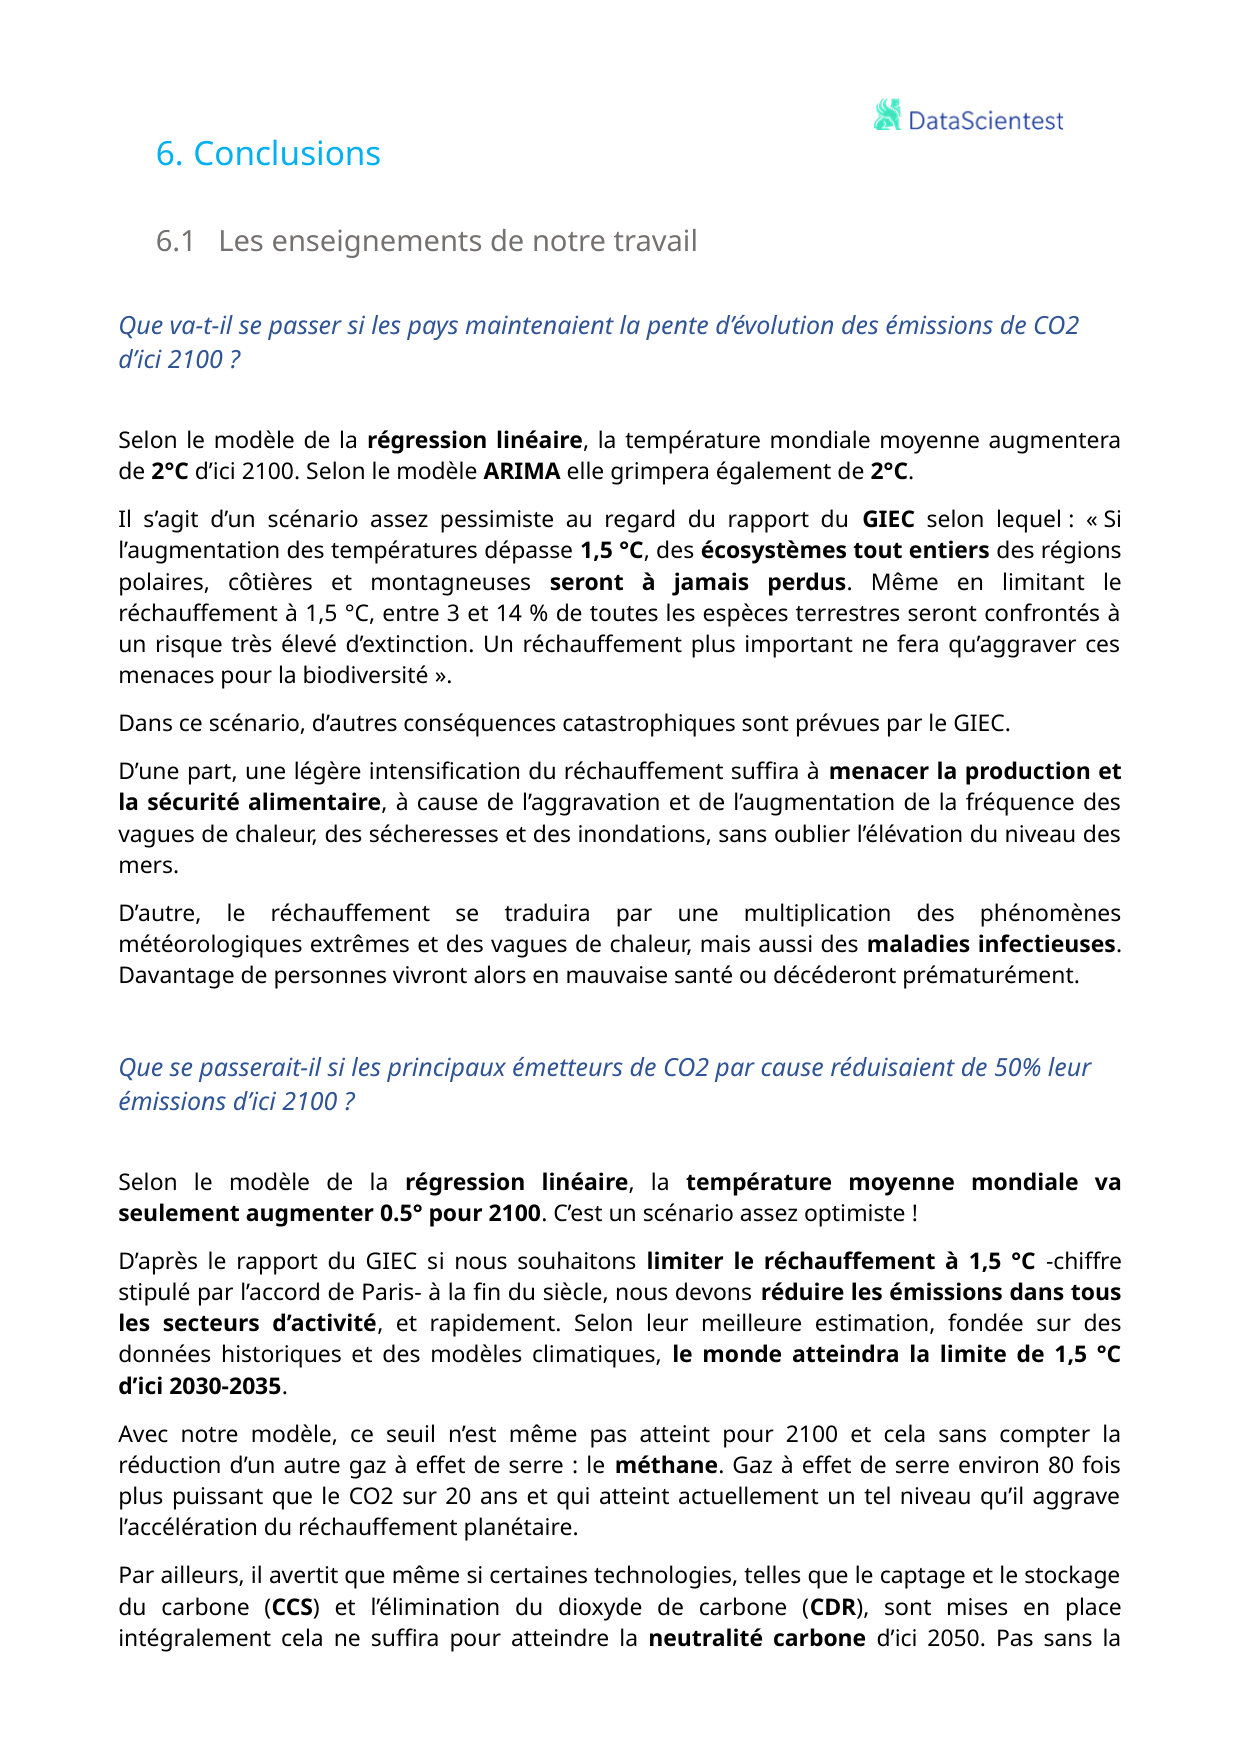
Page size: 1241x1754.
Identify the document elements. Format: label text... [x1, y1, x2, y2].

text Selon le modèle de la régression linéaire, la température moyenne mondiale va seulement augmenter 0.5° pour 2100. C’est un scénario assez optimiste ! [118, 1166, 1122, 1228]
list Conclusions [156, 129, 1122, 175]
text D’une part, une légère intensification du réchauffement suffira à menacer la production et la sécurité alimentaire, à cause de l’aggravation et de l’augmentation de la fréquence des vagues de chaleur, des sécheresses et des inondations, sans oublier l’élévation du niveau des mers. [118, 755, 1122, 880]
text Par ailleurs, il avertit que même si certaines technologies, telles que le captage et le stockage du carbone (CCS) et l’élimination du dioxyde de carbone (CDR), sont mises en place intégralement cela ne suffira pour atteindre la neutralité carbone d’ici 2050. Pas sans la [118, 1559, 1122, 1653]
text D’après le rapport du GIEC si nous souhaitons limiter le réchauffement à 1,5 °C -chiffre stipulé par l’accord de Paris- à la fin du siècle, nous devons réduire les émissions dans tous les secteurs d’activité, et rapidement. Selon leur meilleure estimation, fondée sur des données historiques et des modèles climatiques, le monde atteindra la limite de 1,5 °C d’ici 2030-2035. [118, 1245, 1122, 1401]
subtitle Que se passerait-il si les principaux émetteurs de CO2 par cause réduisaient de 50% leur émissions d’ici 2100 ? [118, 1049, 1122, 1118]
list Les enseignements de notre travail [156, 220, 1122, 260]
text D’autre, le réchauffement se traduira par une multiplication des phénomènes météorologiques extrêmes et des vagues de chaleur, mais aussi des maladies infectieuses. Davantage de personnes vivront alors en mauvaise santé ou décéderont prématurément. [118, 897, 1122, 990]
text Avec notre modèle, ce seuil n’est même pas atteint pour 2100 et cela sans compter la réduction d’un autre gaz à effet de serre : le méthane. Gaz à effet de serre environ 80 fois plus puissant que le CO2 sur 20 ans et qui atteint actuellement un tel niveau qu’il aggrave l’accélération du réchauffement planétaire. [118, 1418, 1122, 1543]
text Il s’agit d’un scénario assez pessimiste au regard du rapport du GIEC selon lequel : « Si l’augmentation des températures dépasse 1,5 °C, des écosystèmes tout entiers des régions polaires, côtières et montagneuses seront à jamais perdus. Même en limitant le réchauffement à 1,5 °C, entre 3 et 14 % de toutes les espèces terrestres seront confrontés à un risque très élevé d’extinction. Un réchauffement plus important ne fera qu’aggraver ces menaces pour la biodiversité ». [118, 503, 1122, 690]
text Selon le modèle de la régression linéaire, la température mondiale moyenne augmentera de 2°C d’ici 2100. Selon le modèle ARIMA elle grimpera également de 2°C. [118, 424, 1122, 486]
subtitle Que va-t-il se passer si les pays maintenaient la pente d’évolution des émissions de CO2 d’ici 2100 ? [118, 308, 1122, 376]
text Dans ce scénario, d’autres conséquences catastrophiques sont prévues par le GIEC. [118, 707, 1122, 738]
